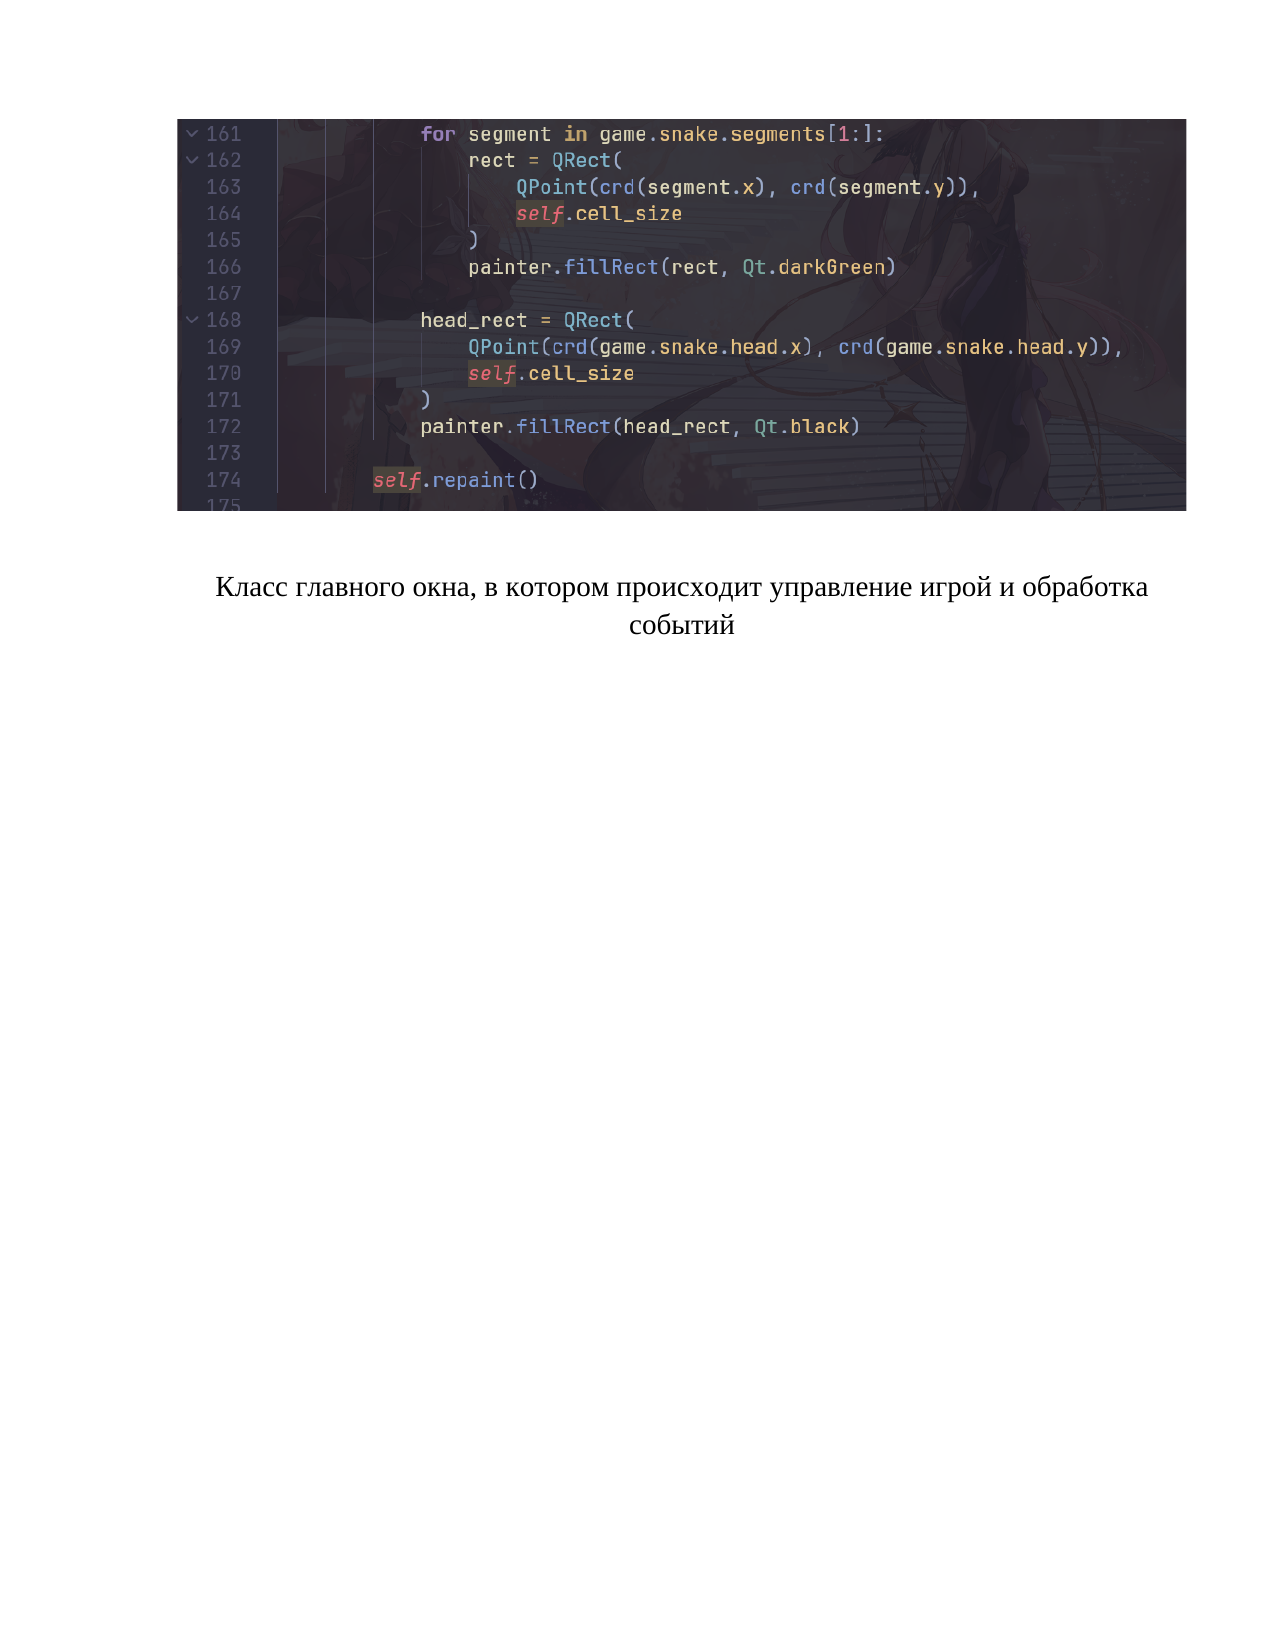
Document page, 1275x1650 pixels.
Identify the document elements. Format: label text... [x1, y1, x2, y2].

picture [177, 119, 1187, 511]
text Класс главного окна, в котором происходит управление игрой и обработка событий [177, 569, 1186, 641]
